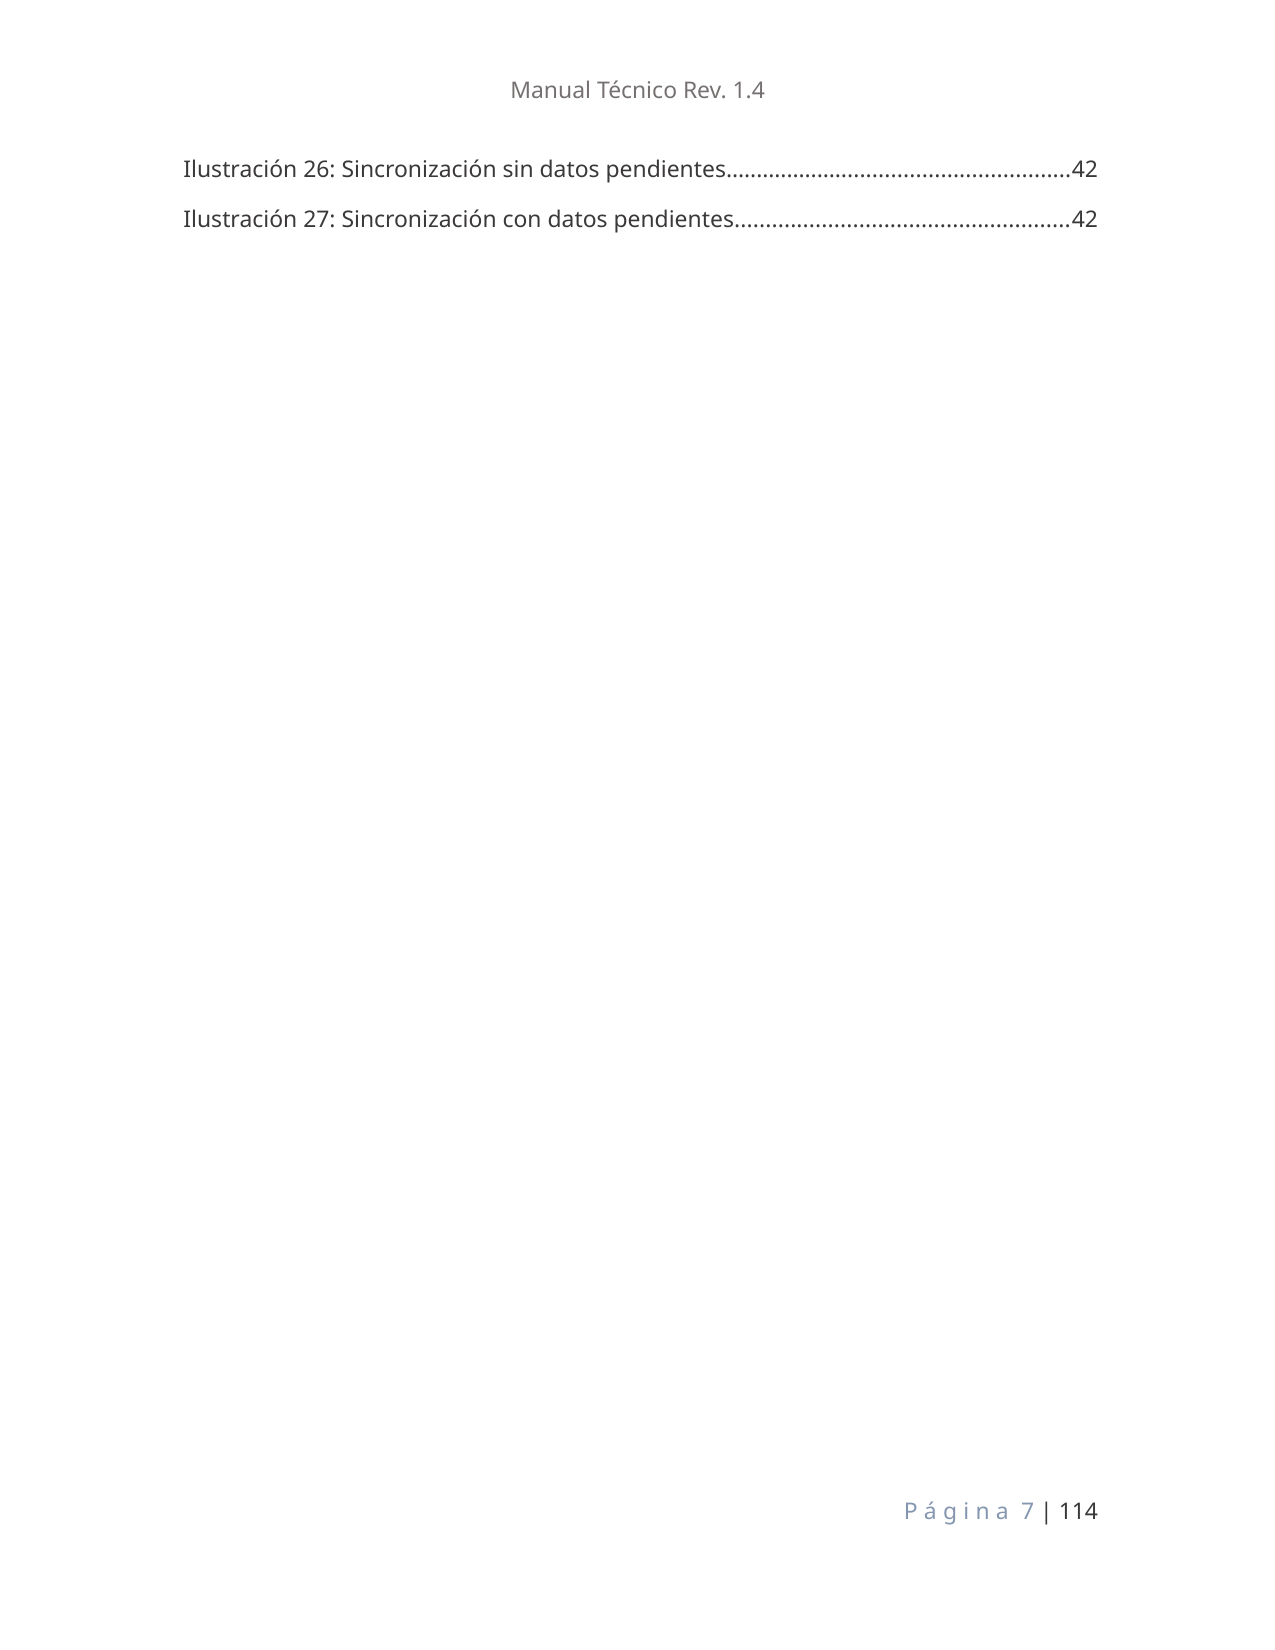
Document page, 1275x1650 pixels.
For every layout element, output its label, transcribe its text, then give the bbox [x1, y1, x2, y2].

text Ilustración 27: Sincronización con datos pendientes 42 [177, 203, 1098, 234]
text Ilustración 26: Sincronización sin datos pendientes 42 [177, 153, 1098, 184]
